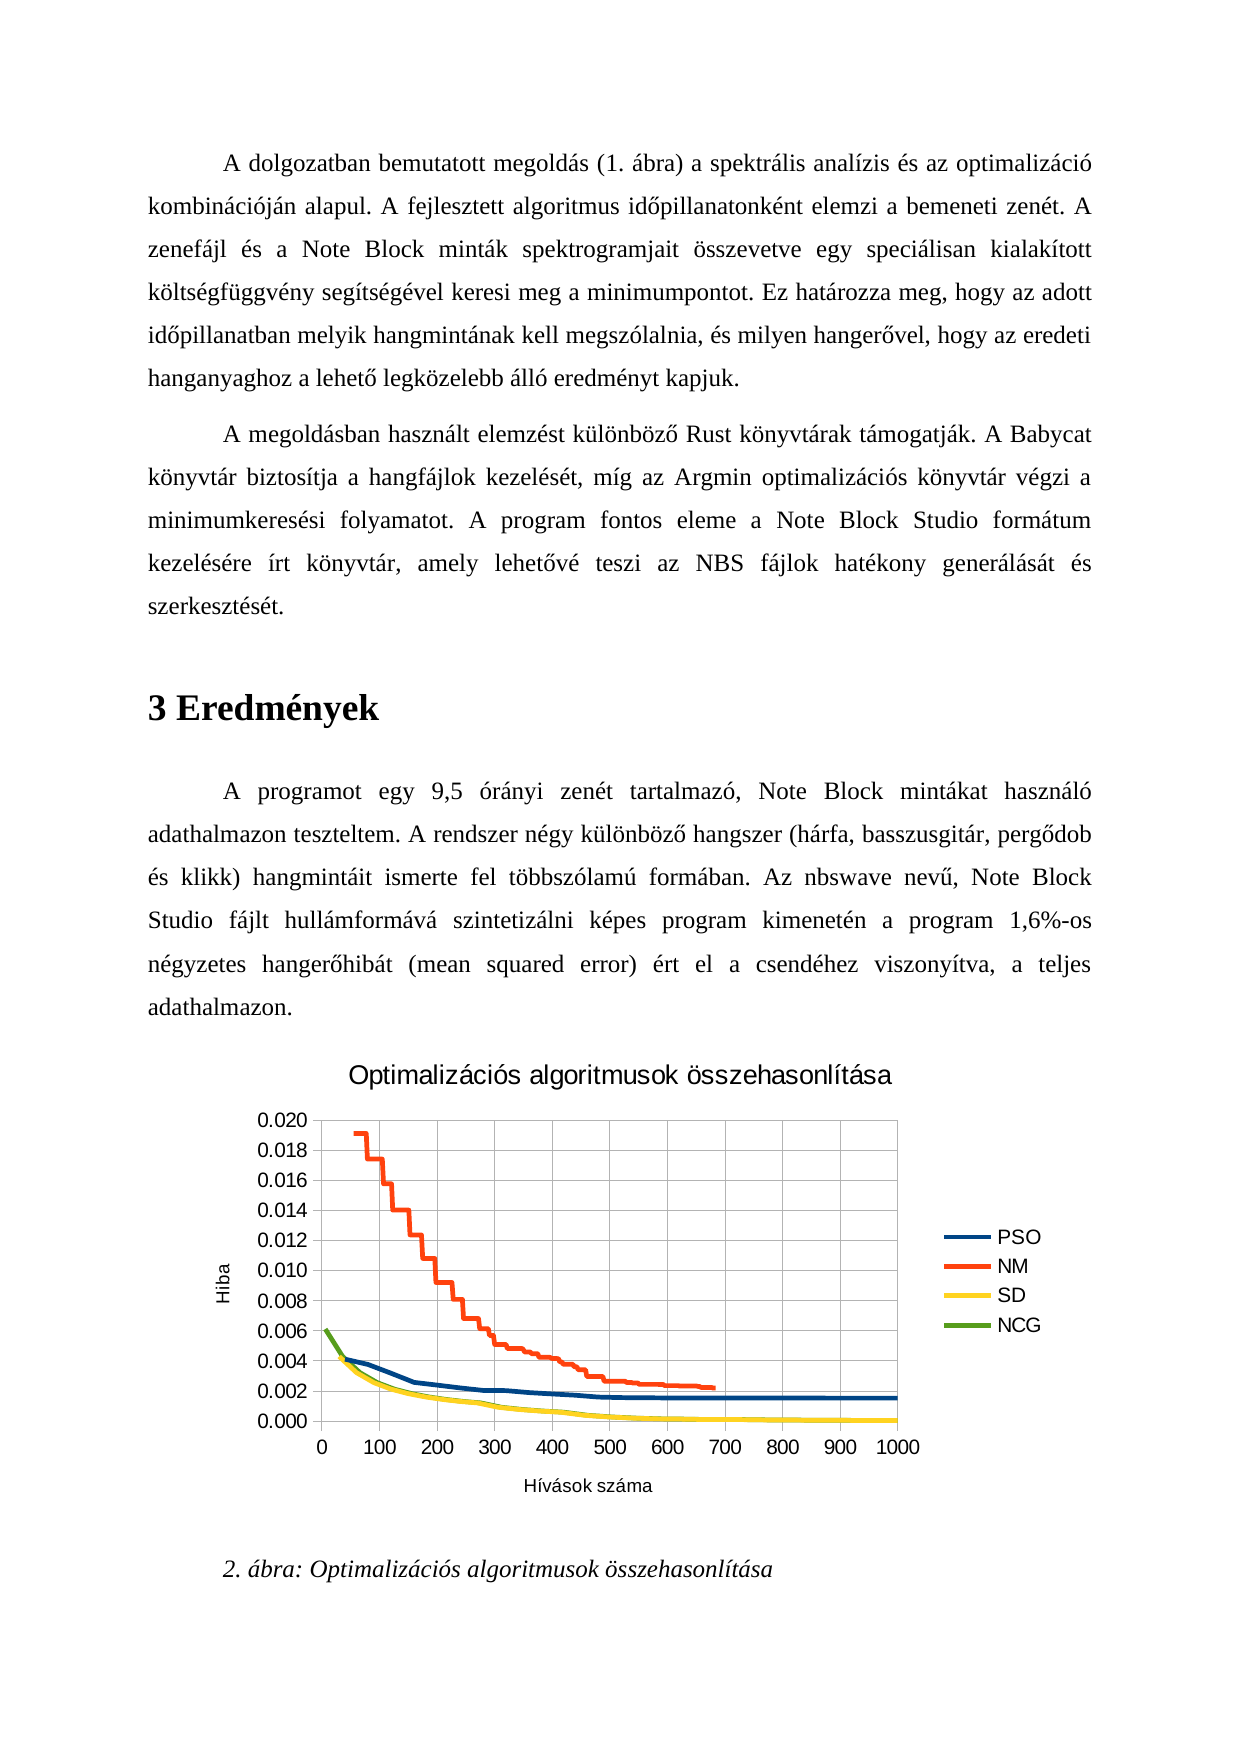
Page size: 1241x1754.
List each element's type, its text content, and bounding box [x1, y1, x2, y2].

text [148, 1026, 1093, 1039]
text 2. ábra: Optimalizációs algoritmusok összehasonlítása [148, 1039, 1093, 1583]
subtitle Eredmények [148, 685, 1092, 728]
text A programot egy 9,5 órányi zenét tartalmazó, Note Block mintákat használó adathalmazon teszteltem. A rendszer négy különböző hangszer (hárfa, basszusgitár, pergődob és klikk) hangmintáit ismerte fel többszólamú formában. Az nbswave nevű, Note Block Studio fájlt hullámformává szintetizálni képes program kimenetén a program 1,6%-os négyzetes hangerőhibát (mean squared error) ért el a csendéhez viszonyítva, a teljes adathalmazon. [148, 776, 1092, 1021]
text A dolgozatban bemutatott megoldás (1. ábra) a spektrális analízis és az optimalizáció kombinációján alapul. A fejlesztett algoritmus időpillanatonként elemzi a bemeneti zenét. A zenefájl és a Note Block minták spektrogramjait összevetve egy speciálisan kialakított költségfüggvény segítségével keresi meg a minimumpontot. Ez határozza meg, hogy az adott időpillanatban melyik hangmintának kell megszólalnia, és milyen hangerővel, hogy az eredeti hanganyaghoz a lehető legközelebb álló eredményt kapjuk. [148, 148, 1092, 392]
text A megoldásban használt elemzést különböző Rust könyvtárak támogatják. A Babycat könyvtár biztosítja a hangfájlok kezelését, míg az Argmin optimalizációs könyvtár végzi a minimumkeresési folyamatot. A program fontos eleme a Note Block Studio formátum kezelésére írt könyvtár, amely lehetővé teszi az NBS fájlok hatékony generálását és szerkesztését. [148, 419, 1092, 620]
